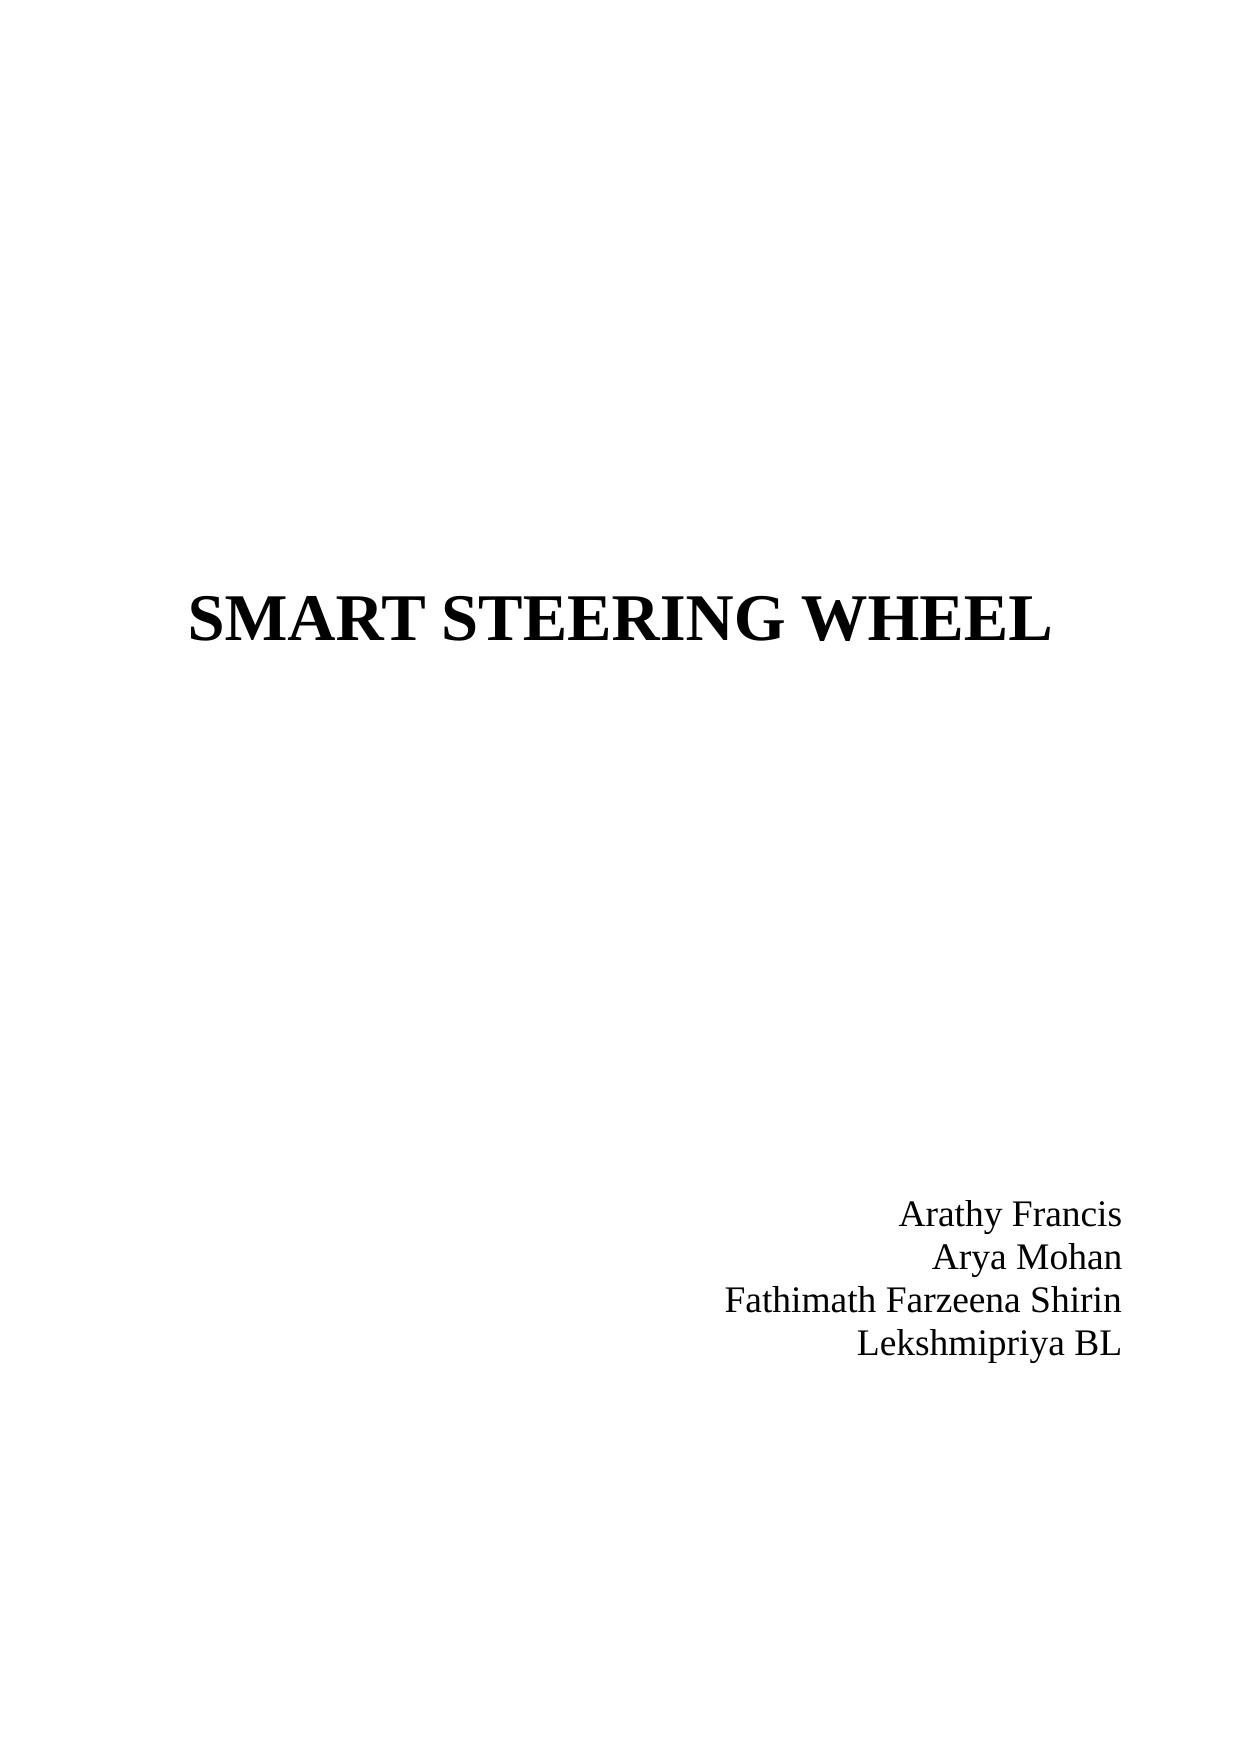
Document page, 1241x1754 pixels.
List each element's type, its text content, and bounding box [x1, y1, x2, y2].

text SMART STEERING WHEEL [118, 578, 1122, 655]
text Lekshmipriya BL [118, 1321, 1122, 1364]
text Arathy Francis [118, 1191, 1122, 1234]
text Fathimath Farzeena Shirin [118, 1278, 1122, 1321]
text Arya Mohan [118, 1234, 1122, 1278]
